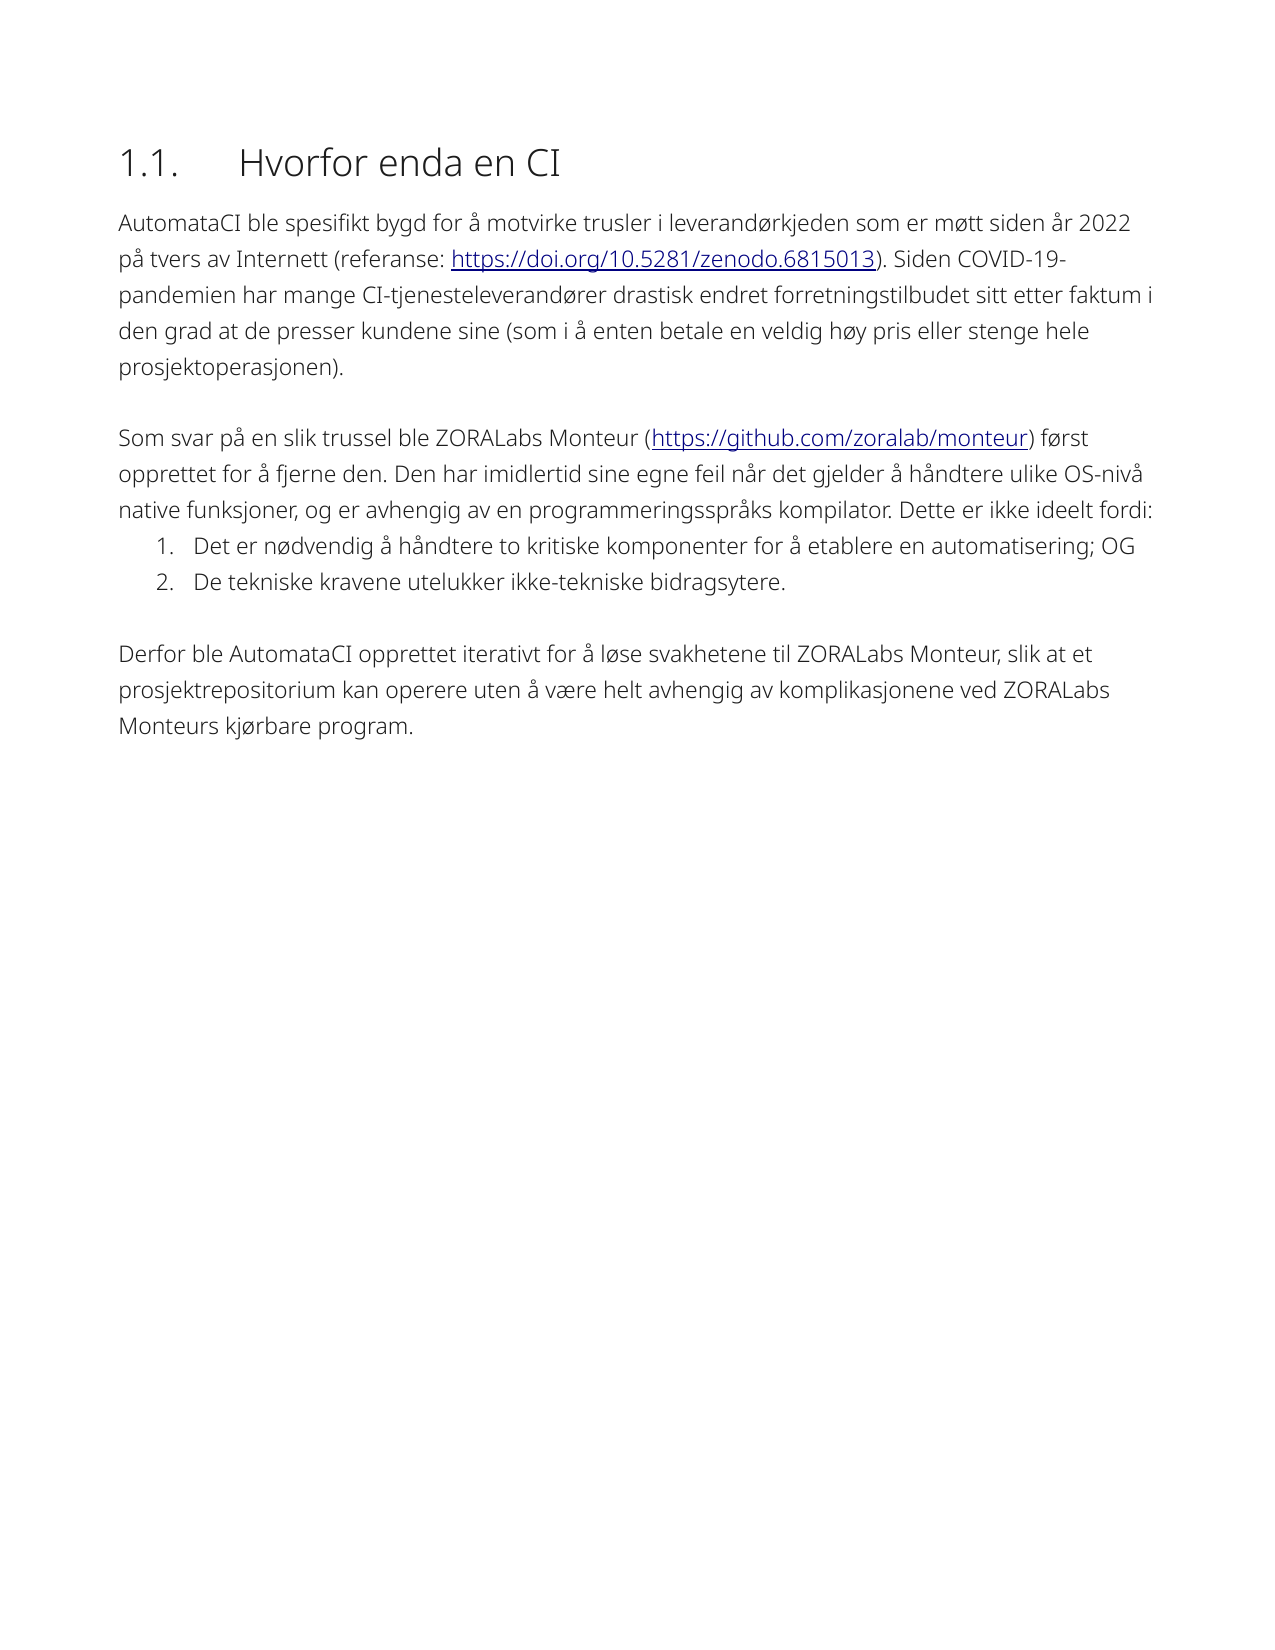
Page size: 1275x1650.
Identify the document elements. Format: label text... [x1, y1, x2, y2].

text AutomataCI ble spesifikt bygd for å motvirke trusler i leverandørkjeden som er møtt siden år 2022 på tvers av Internett (referanse: https://doi.org/10.5281/zenodo.6815013). Siden COVID-19-pandemien har mange CI-tjenesteleverandører drastisk endret forretningstilbudet sitt etter faktum i den grad at de presser kundene sine (som i å enten betale en veldig høy pris eller stenge hele prosjektoperasjonen). [118, 207, 1157, 382]
list De tekniske kravene utelukker ikke-tekniske bidragsytere. [156, 566, 1157, 597]
text Som svar på en slik trussel ble ZORALabs Monteur (https://github.com/zoralab/monteur) først opprettet for å fjerne den. Den har imidlertid sine egne feil når det gjelder å håndtere ulike OS-nivå native funksjoner, og er avhengig av en programmeringsspråks kompilator. Dette er ikke ideelt fordi: [118, 422, 1157, 526]
list Det er nødvendig å håndtere to kritiske komponenter for å etablere en automatisering; OG [156, 530, 1157, 561]
text Derfor ble AutomataCI opprettet iterativt for å løse svakhetene til ZORALabs Monteur, slik at et prosjektrepositorium kan operere uten å være helt avhengig av komplikasjonene ved ZORALabs Monteurs kjørbare program. [118, 638, 1157, 741]
subtitle Hvorfor enda en CI [118, 136, 1157, 187]
